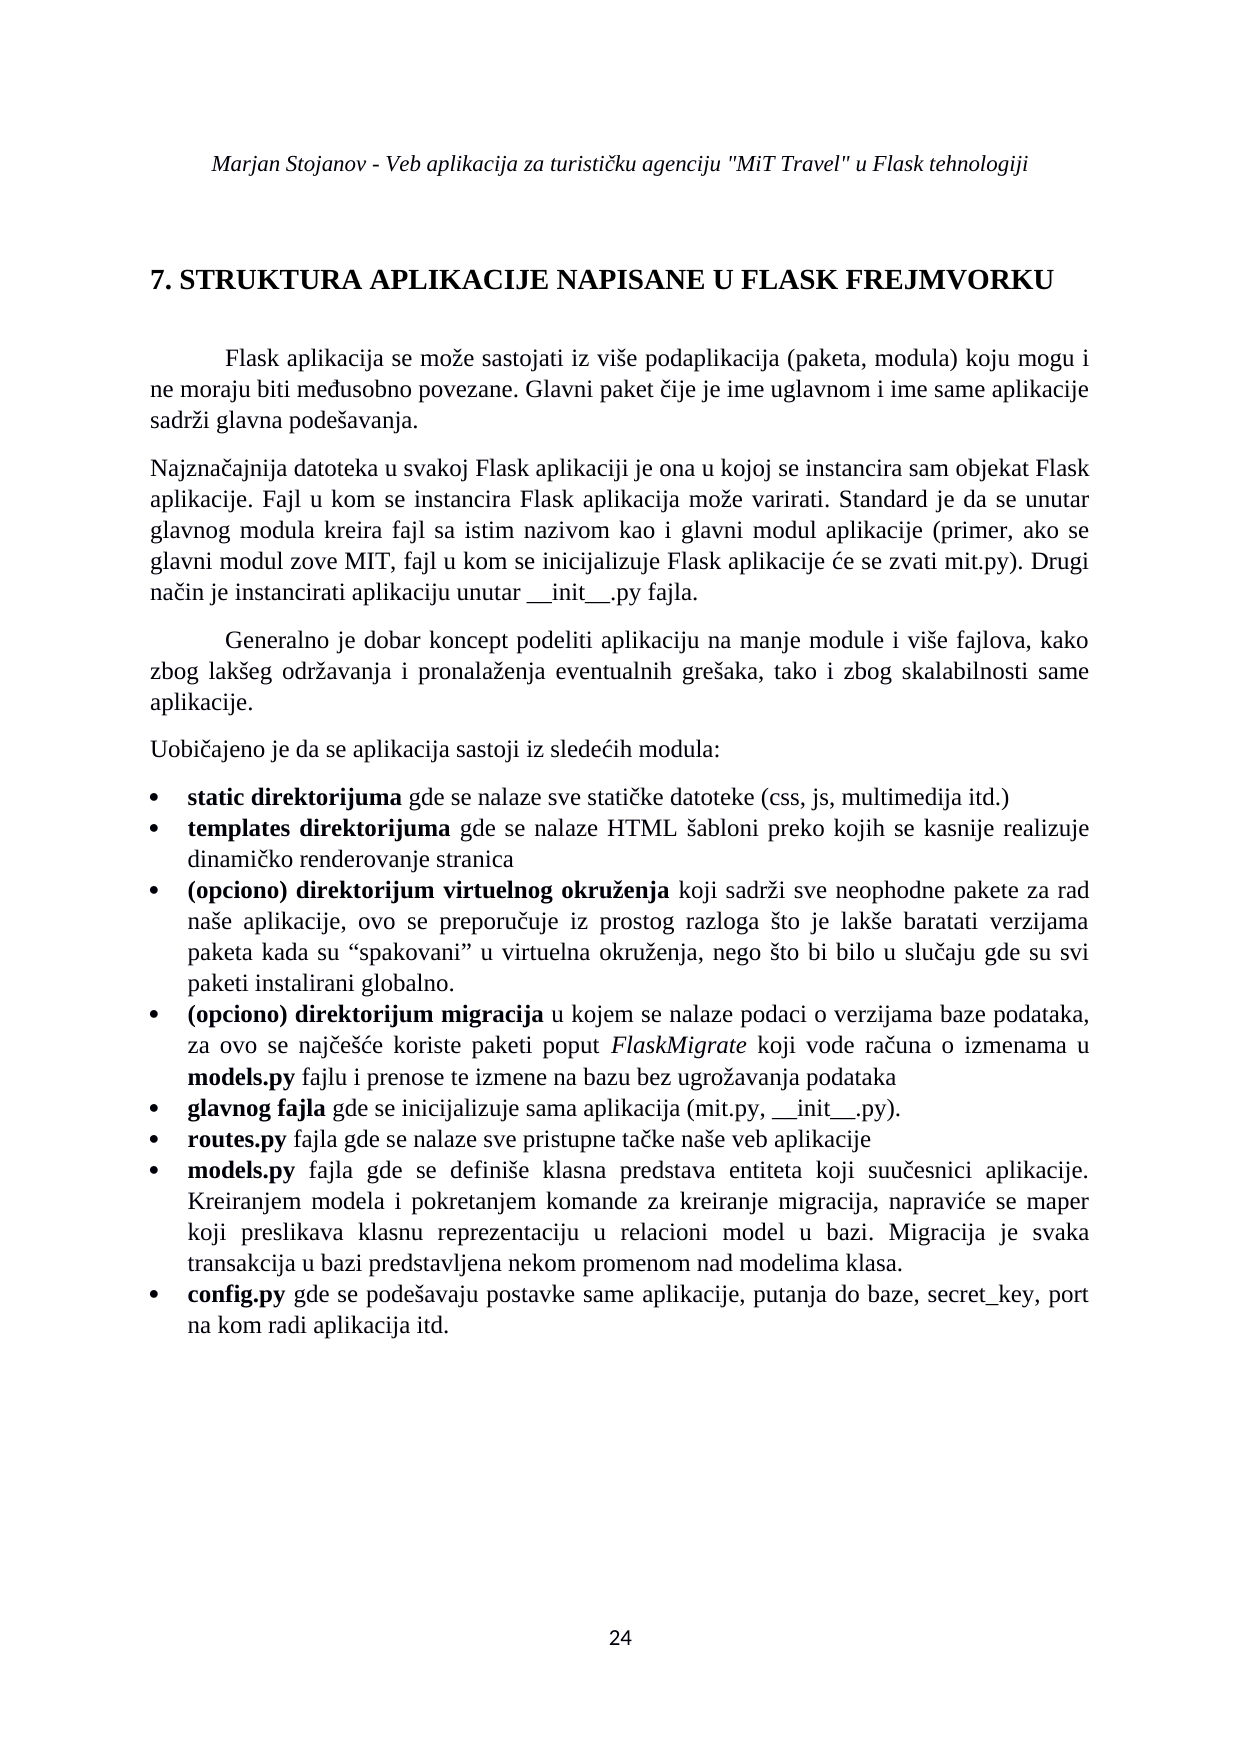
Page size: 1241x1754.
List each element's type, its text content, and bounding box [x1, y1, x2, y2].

list templates direktorijuma gde se nalaze HTML šabloni preko kojih se kasnije realizuje dinamičko renderovanje stranica [150, 813, 1090, 873]
list models.py fajla gde se definiše klasna predstava entiteta koji suučesnici aplikacije. Kreiranjem modela i pokretanjem komande za kreiranje migracija, napraviće se maper koji preslikava klasnu reprezentaciju u relacioni model u bazi. Migracija je svaka transakcija u bazi predstavljena nekom promenom nad modelima klasa. [150, 1155, 1090, 1277]
subtitle 7. STRUKTURA APLIKACIJE NAPISANE U FLASK FREJMVORKU [150, 262, 1090, 295]
list (opciono) direktorijum migracija u kojem se nalaze podaci o verzijama baze podataka, za ovo se najčešće koriste paketi poput FlaskMigrate koji vode računa o izmenama u models.py fajlu i prenose te izmene na bazu bez ugrožavanja podataka [150, 999, 1090, 1090]
text Flask aplikacija se može sastojati iz više podaplikacija (paketa, modula) koju mogu i ne moraju biti međusobno povezane. Glavni paket čije je ime uglavnom i ime same aplikacije sadrži glavna podešavanja. [150, 343, 1090, 434]
text Uobičajeno je da se aplikacija sastoji iz sledećih modula: [150, 734, 1090, 763]
text Generalno je dobar koncept podeliti aplikaciju na manje module i više fajlova, kako zbog lakšeg održavanja i pronalaženja eventualnih grešaka, tako i zbog skalabilnosti same aplikacije. [150, 625, 1090, 716]
list (opciono) direktorijum virtuelnog okruženja koji sadrži sve neophodne pakete za rad naše aplikacije, ovo se preporučuje iz prostog razloga što je lakše baratati verzijama paketa kada su “spakovani” u virtuelna okruženja, nego što bi bilo u slučaju gde su svi paketi instalirani globalno. [150, 875, 1090, 997]
list static direktorijuma gde se nalaze sve statičke datoteke (css, js, multimedija itd.) [150, 782, 1090, 811]
list glavnog fajla gde se inicijalizuje sama aplikacija (mit.py, __init__.py). [150, 1093, 1090, 1121]
list config.py gde se podešavaju postavke same aplikacije, putanja do baze, secret_key, port na kom radi aplikacija itd. [150, 1279, 1090, 1339]
list routes.py fajla gde se nalaze sve pristupne tačke naše veb aplikacije [150, 1124, 1090, 1152]
text Najznačajnija datoteka u svakoj Flask aplikaciji je ona u kojoj se instancira sam objekat Flask aplikacije. Fajl u kom se instancira Flask aplikacija može varirati. Standard je da se unutar glavnog modula kreira fajl sa istim nazivom kao i glavni modul aplikacije (primer, ako se glavni modul zove MIT, fajl u kom se inicijalizuje Flask aplikacije će se zvati mit.py). Drugi način je instancirati aplikaciju unutar __init__.py fajla. [150, 453, 1090, 606]
